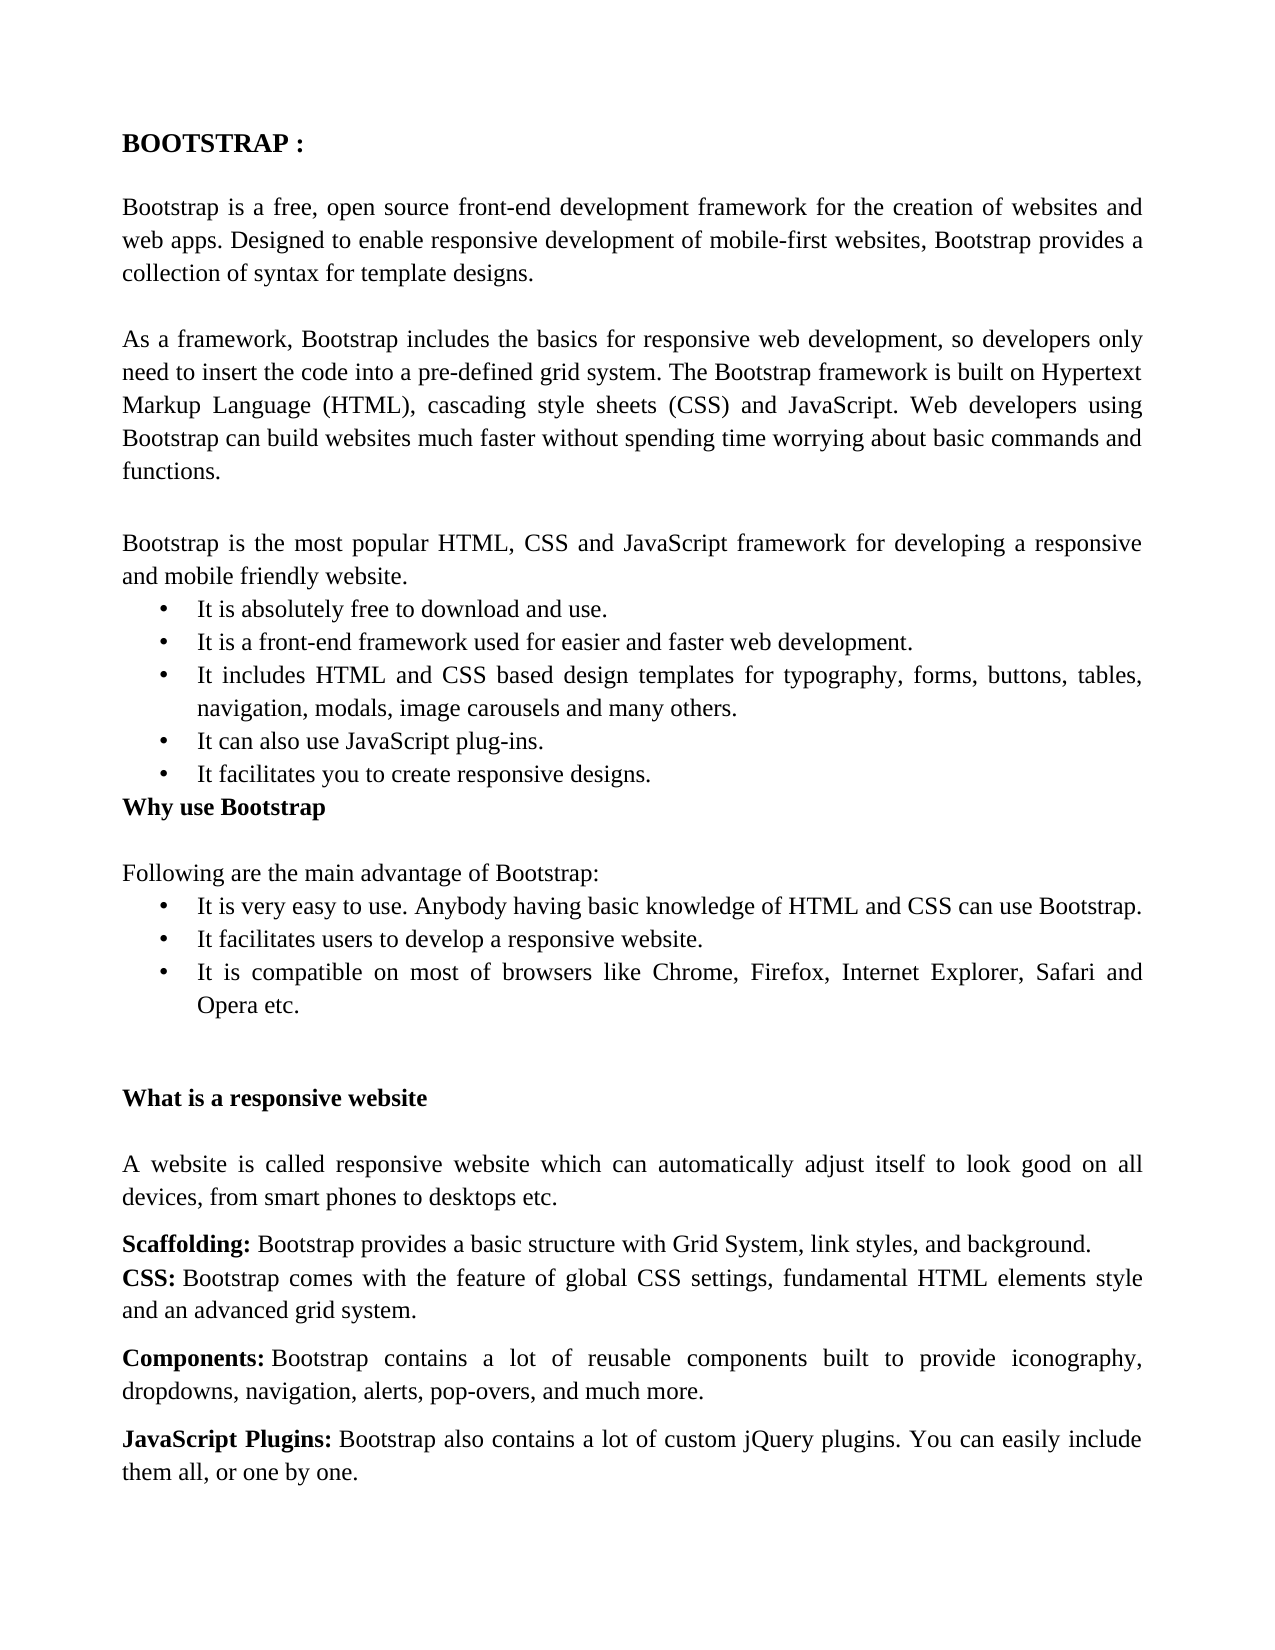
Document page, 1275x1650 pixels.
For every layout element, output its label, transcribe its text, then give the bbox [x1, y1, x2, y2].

text Following are the main advantage of Bootstrap: [122, 858, 1144, 887]
list It facilitates you to create responsive designs. [159, 759, 1144, 788]
list It facilitates users to develop a responsive website. [159, 924, 1144, 953]
text Bootstrap is the most popular HTML, CSS and JavaScript framework for developing a responsive and mobile friendly website. [122, 528, 1144, 589]
list It is very easy to use. Anybody having basic knowledge of HTML and CSS can use Bootstrap. [159, 891, 1144, 920]
text As a framework, Bootstrap includes the basics for responsive web development, so developers only need to insert the code into a pre-defined grid system. The Bootstrap framework is built on Hypertext Markup Language (HTML), cascading style sheets (CSS) and JavaScript. Web developers using Bootstrap can build websites much faster without spending time worrying about basic commands and functions. [122, 324, 1144, 485]
subtitle Why use Bootstrap [122, 792, 1144, 821]
subtitle What is a responsive website [122, 1083, 1144, 1112]
list It is absolutely free to download and use. [159, 594, 1144, 622]
text CSS: Bootstrap comes with the feature of global CSS settings, fundamental HTML elements style and an advanced grid system. [122, 1263, 1144, 1324]
list It is compatible on most of browsers like Chrome, Firefox, Internet Explorer, Safari and Opera etc. [159, 957, 1144, 1019]
text A website is called responsive website which can automatically adjust itself to look good on all devices, from smart phones to desktops etc. [122, 1149, 1144, 1211]
text Bootstrap is a free, open source front-end development framework for the creation of websites and web apps. Designed to enable responsive development of mobile-first websites, Bootstrap provides a collection of syntax for template designs. [122, 192, 1144, 287]
text BOOTSTRAP : [122, 127, 1144, 158]
list It includes HTML and CSS based design templates for typography, forms, buttons, tables, navigation, modals, image carousels and many others. [159, 660, 1144, 722]
list It can also use JavaScript plug-ins. [159, 726, 1144, 754]
list It is a front-end framework used for easier and faster web development. [159, 627, 1144, 656]
text Scaffolding: Bootstrap provides a basic structure with Grid System, link styles, and background. [122, 1229, 1144, 1258]
text Components: Bootstrap contains a lot of reusable components built to provide iconography, dropdowns, navigation, alerts, pop-overs, and much more. [122, 1343, 1144, 1405]
text JavaScript Plugins: Bootstrap also contains a lot of custom jQuery plugins. You can easily include them all, or one by one. [122, 1424, 1144, 1486]
